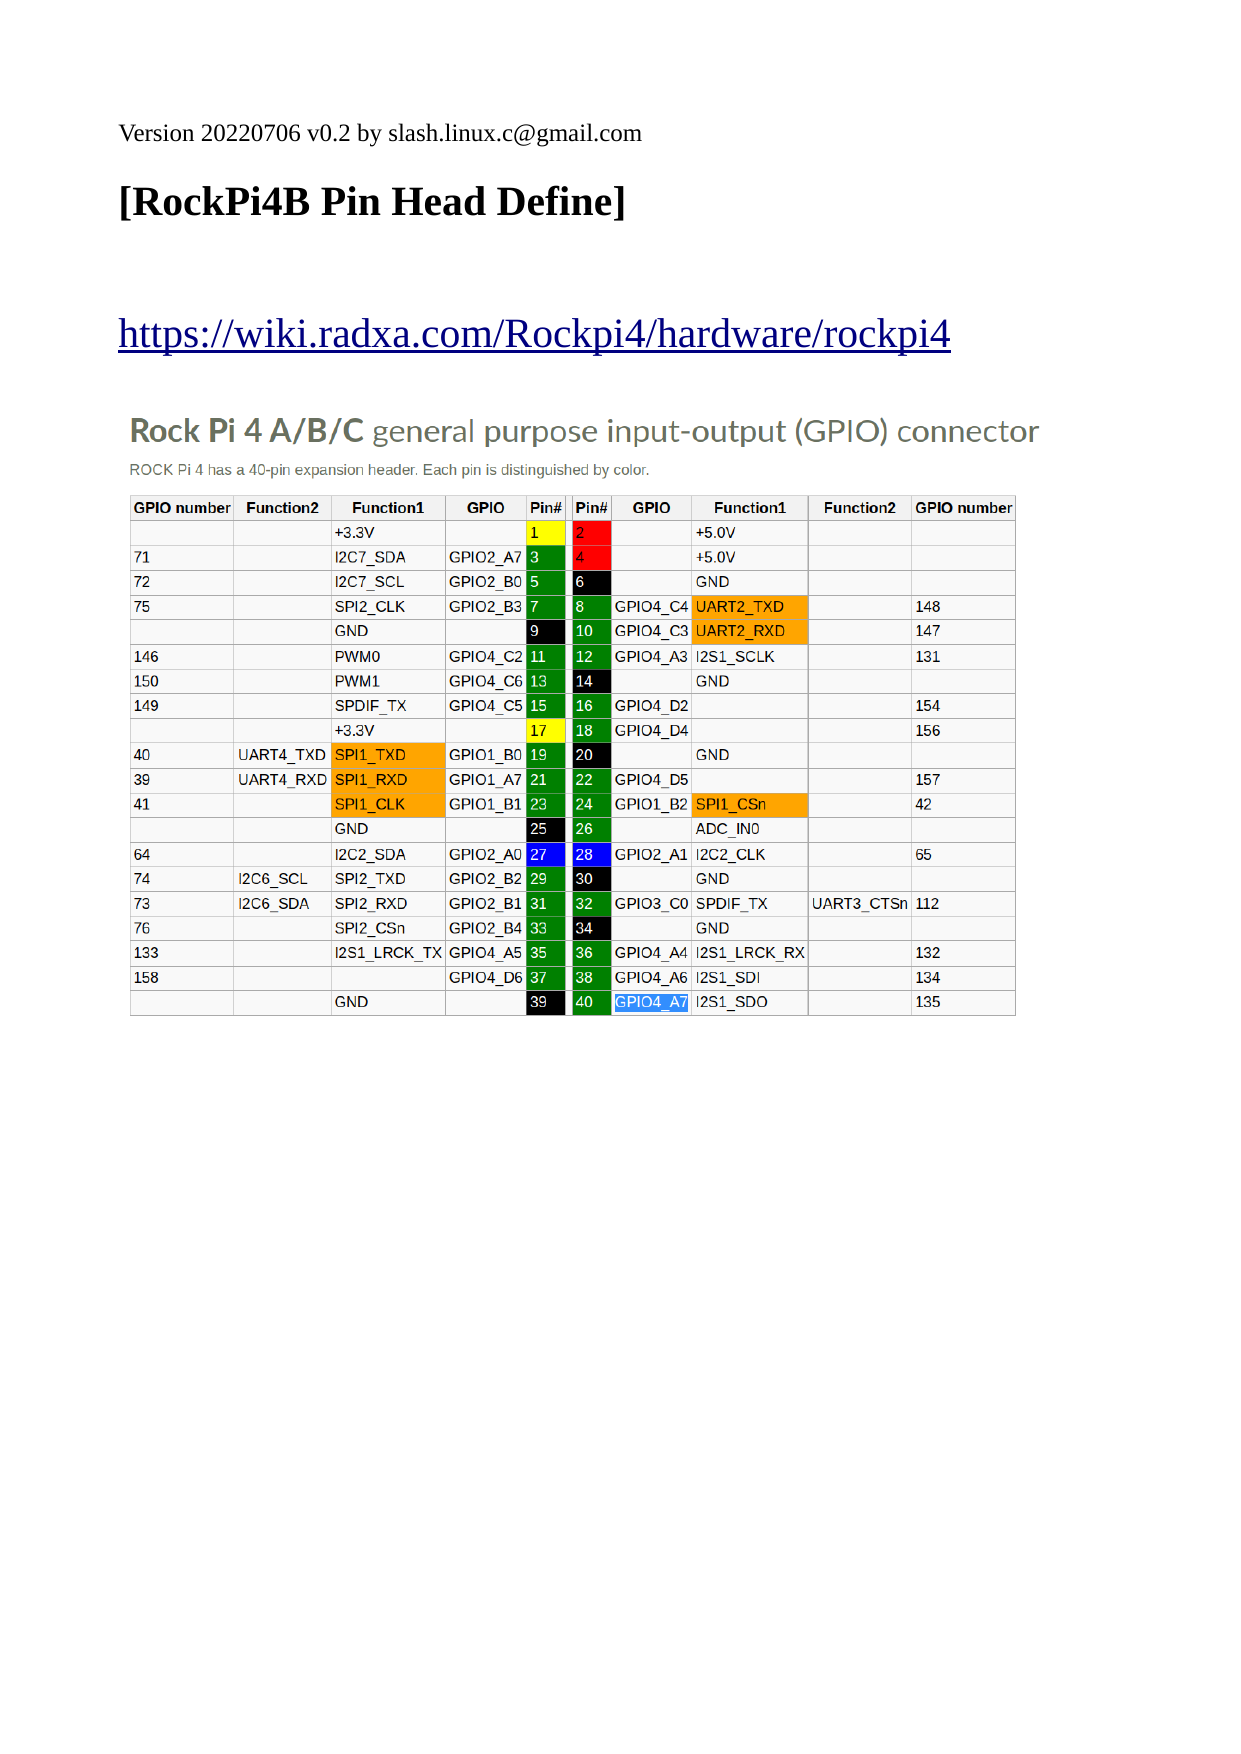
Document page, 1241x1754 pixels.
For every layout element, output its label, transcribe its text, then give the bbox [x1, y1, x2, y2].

picture [118, 411, 1076, 1029]
text https://wiki.radxa.com/Rockpi4/hardware/rockpi4 [118, 309, 1122, 357]
subtitle [RockPi4B Pin Head Define] [118, 176, 1122, 224]
